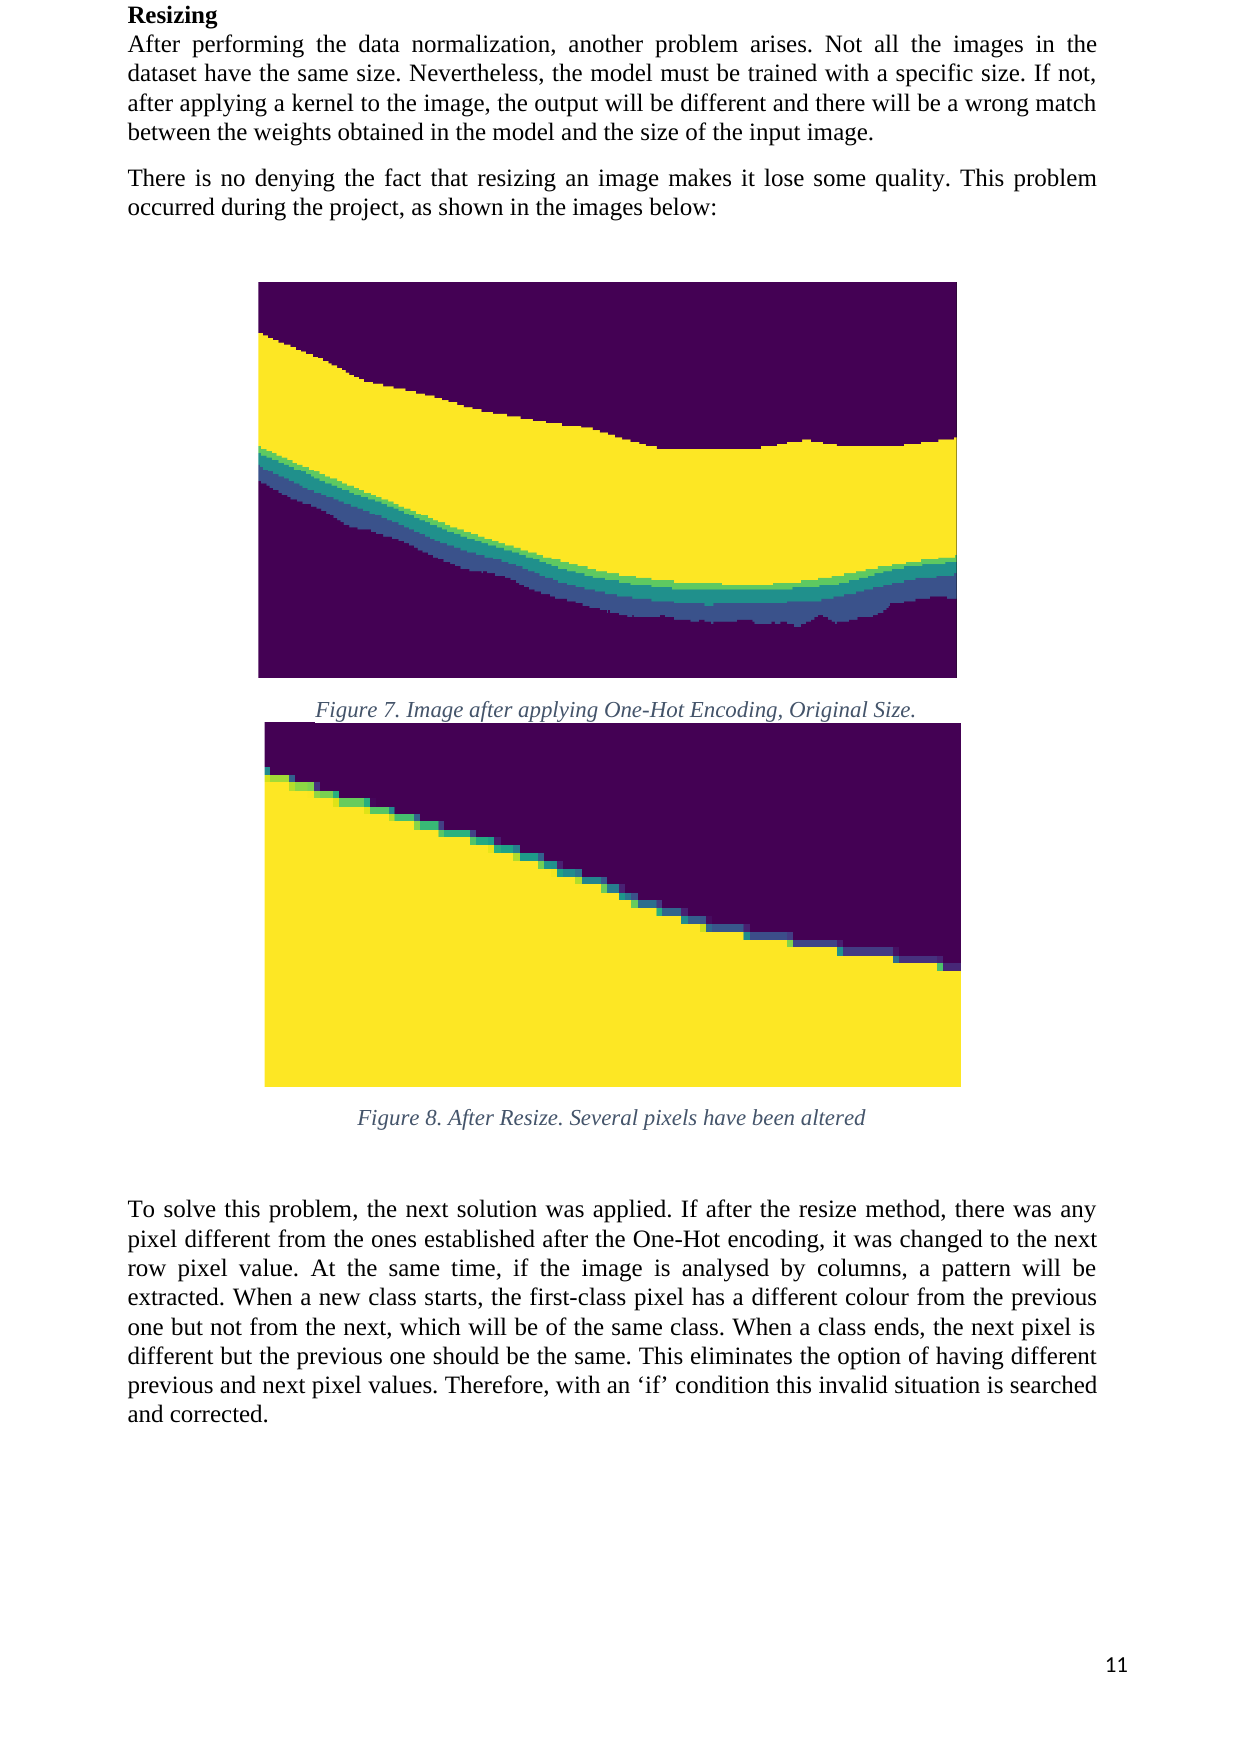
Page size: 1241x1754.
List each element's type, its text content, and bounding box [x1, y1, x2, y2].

text There is no denying the fact that resizing an image makes it lose some quality. This problem occurred during the project, as shown in the images below: [127, 163, 1098, 221]
text Figure 8. After Resize. Several pixels have been altered [127, 1104, 1098, 1130]
text To solve this problem, the next solution was applied. If after the resize method, there was any pixel different from the ones established after the One-Hot encoding, it was changed to the next row pixel value. At the same time, if the image is analysed by columns, a pattern will be extracted. When a new class starts, the first-class pixel has a different colour from the previous one but not from the next, which will be of the same class. When a class ends, the next pixel is different but the previous one should be the same. This eliminates the option of having different previous and next pixel values. Therefore, with an ‘if’ condition this invalid situation is searched and corrected. [127, 1194, 1098, 1428]
text After performing the data normalization, another problem arises. Not all the images in the dataset have the same size. Nevertheless, the model must be trained with a specific size. If not, after applying a kernel to the image, the output will be different and there will be a wrong match between the weights obtained in the model and the size of the input image. [127, 29, 1098, 146]
subtitle Resizing [127, 0, 1098, 29]
text Figure 7. Image after applying One-Hot Encoding, Original Size. [315, 696, 984, 723]
